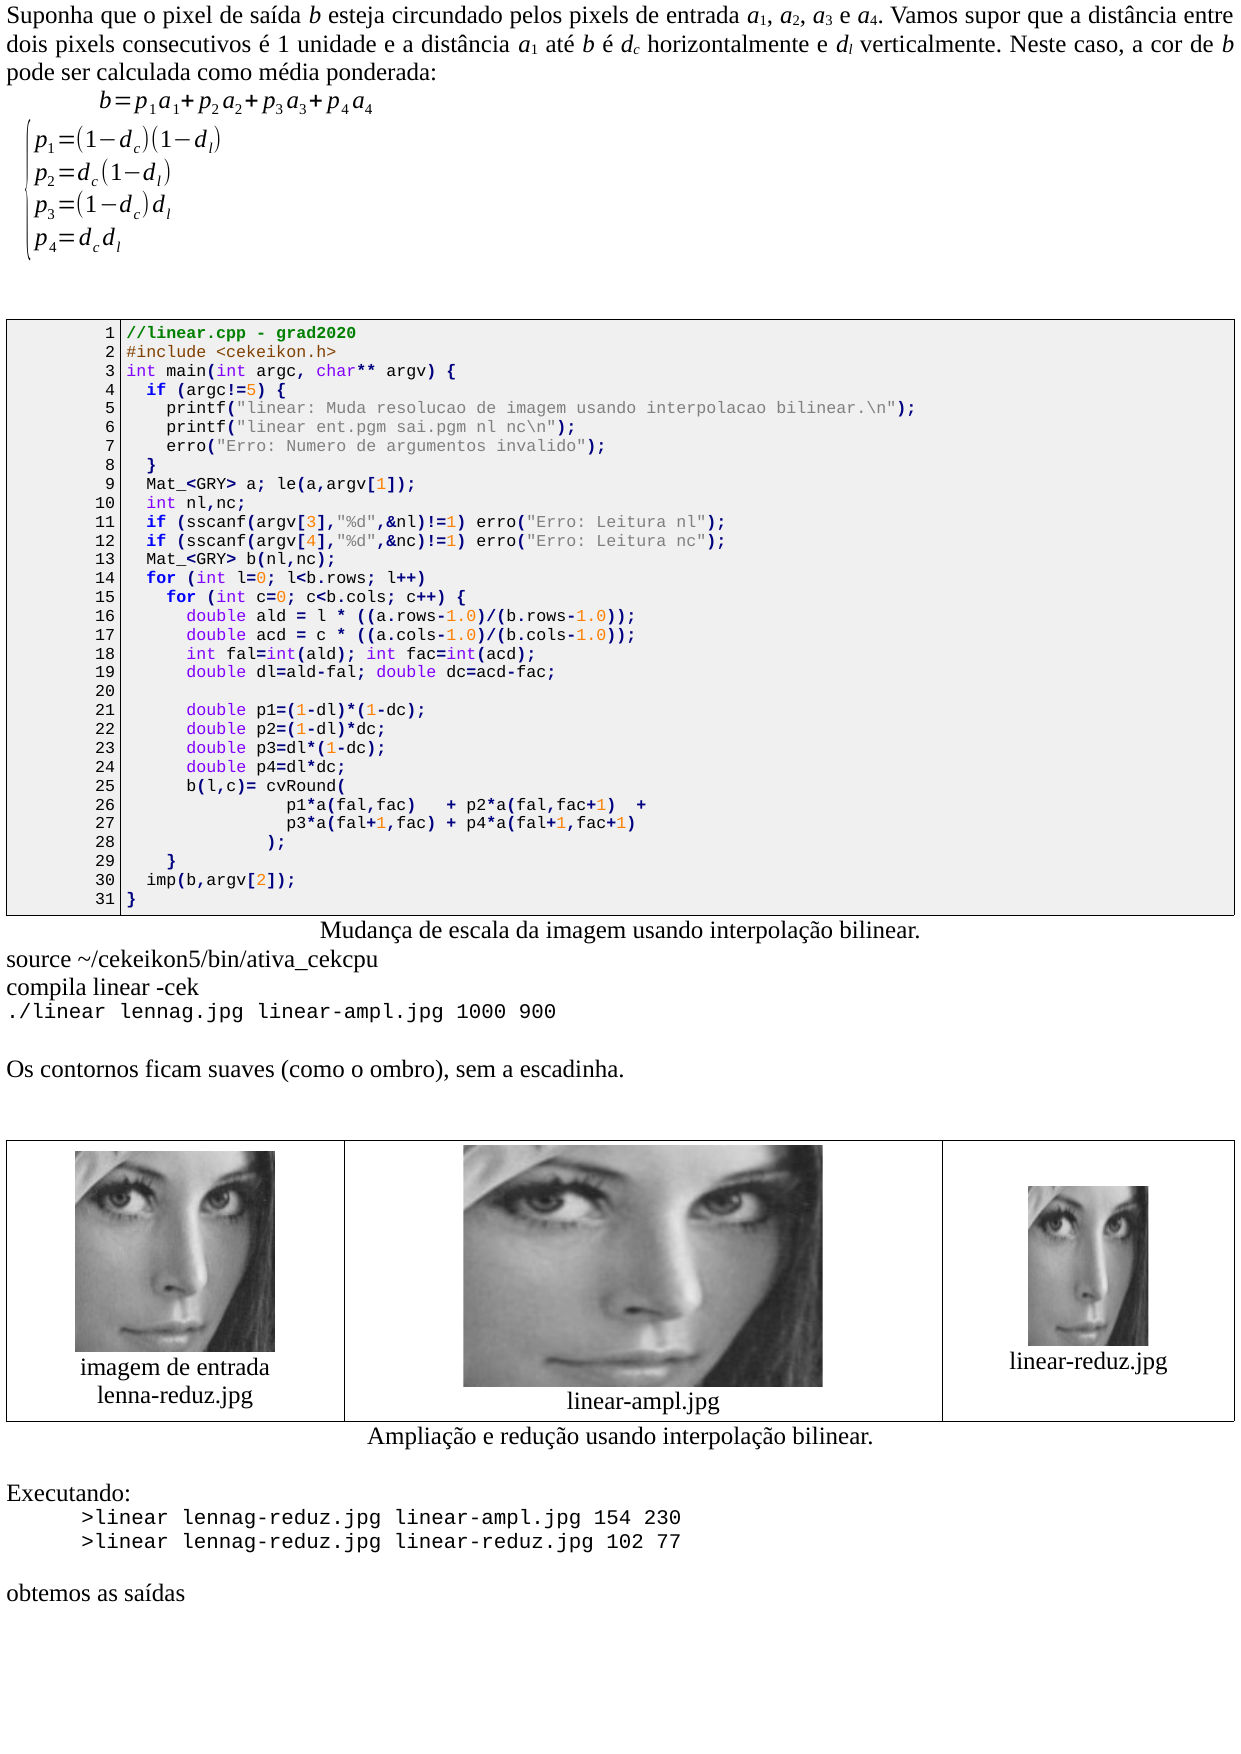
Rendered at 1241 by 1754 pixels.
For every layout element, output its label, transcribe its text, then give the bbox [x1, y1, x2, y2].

text >linear lennag-reduz.jpg linear-reduz.jpg 102 77 [6, 1531, 1234, 1554]
text Mudança de escala da imagem usando interpolação bilinear. [6, 916, 1234, 944]
picture [1028, 1186, 1149, 1346]
table_header linear-ampl.jpg [345, 1141, 942, 1421]
text Suponha que o pixel de saída b esteja circundado pelos pixels de entrada a1, a2, a3 e a4. Vamos supor que a distância entre dois pixels consecutivos é 1 unidade e a distância a1 até b é dc horizontalmente e dl verticalmente. Neste caso, a cor de b pode ser calculada como média ponderada: [6, 0, 1234, 86]
text Executando: [6, 1478, 1234, 1507]
text obtemos as saídas [6, 1578, 1234, 1607]
text compila linear -cek [6, 972, 1234, 1001]
table_header linear-reduz.jpg [943, 1141, 1234, 1421]
text Ampliação e redução usando interpolação bilinear. [6, 1422, 1234, 1450]
text source ~/cekeikon5/bin/ativa_cekcpu [6, 944, 1234, 972]
text >linear lennag-reduz.jpg linear-ampl.jpg 154 230 [6, 1507, 1234, 1531]
table_header 1 2 3 4 5 6 7 8 9 10 11 12 13 14 15 16 17 18 19 20 21 22 23 24 25 26 27 28 29 30 31 [7, 320, 120, 915]
text Os contornos ficam suaves (como o ombro), sem a escadinha. [6, 1054, 1234, 1082]
table_header //linear.cpp - grad2020 #include <cekeikon.h> int main(int argc, char** argv) { if (argc!=5) { printf("linear: Muda resolucao de imagem usando interpolacao bilinear.\n"); printf("linear ent.pgm sai.pgm nl nc\n"); erro("Erro: Numero de argumentos invalido"); } Mat_<GRY> a; le(a,argv[1]); int nl,nc; if (sscanf(argv[3],"%d",&nl)!=1) erro("Erro: Leitura nl"); if (sscanf(argv[4],"%d",&nc)!=1) erro("Erro: Leitura nc"); Mat_<GRY> b(nl,nc); for (int l=0; l<b.rows; l++) for (int c=0; c<b.cols; c++) { double ald = l * ((a.rows-1.0)/(b.rows-1.0)); double acd = c * ((a.cols-1.0)/(b.cols-1.0)); int fal=int(ald); int fac=int(acd); double dl=ald-fal; double dc=acd-fac; double p1=(1-dl)*(1-dc); double p2=(1-dl)*dc; double p3=dl*(1-dc); double p4=dl*dc; b(l,c)= cvRound( p1*a(fal,fac) + p2*a(fal,fac+1) + p3*a(fal+1,fac) + p4*a(fal+1,fac+1) ); } imp(b,argv[2]); } [121, 320, 1234, 915]
picture [75, 1151, 275, 1352]
table_header imagem de entrada lenna-reduz.jpg [7, 1141, 344, 1421]
text ./linear lennag.jpg linear-ampl.jpg 1000 900 [6, 1001, 1234, 1025]
picture [463, 1145, 823, 1387]
